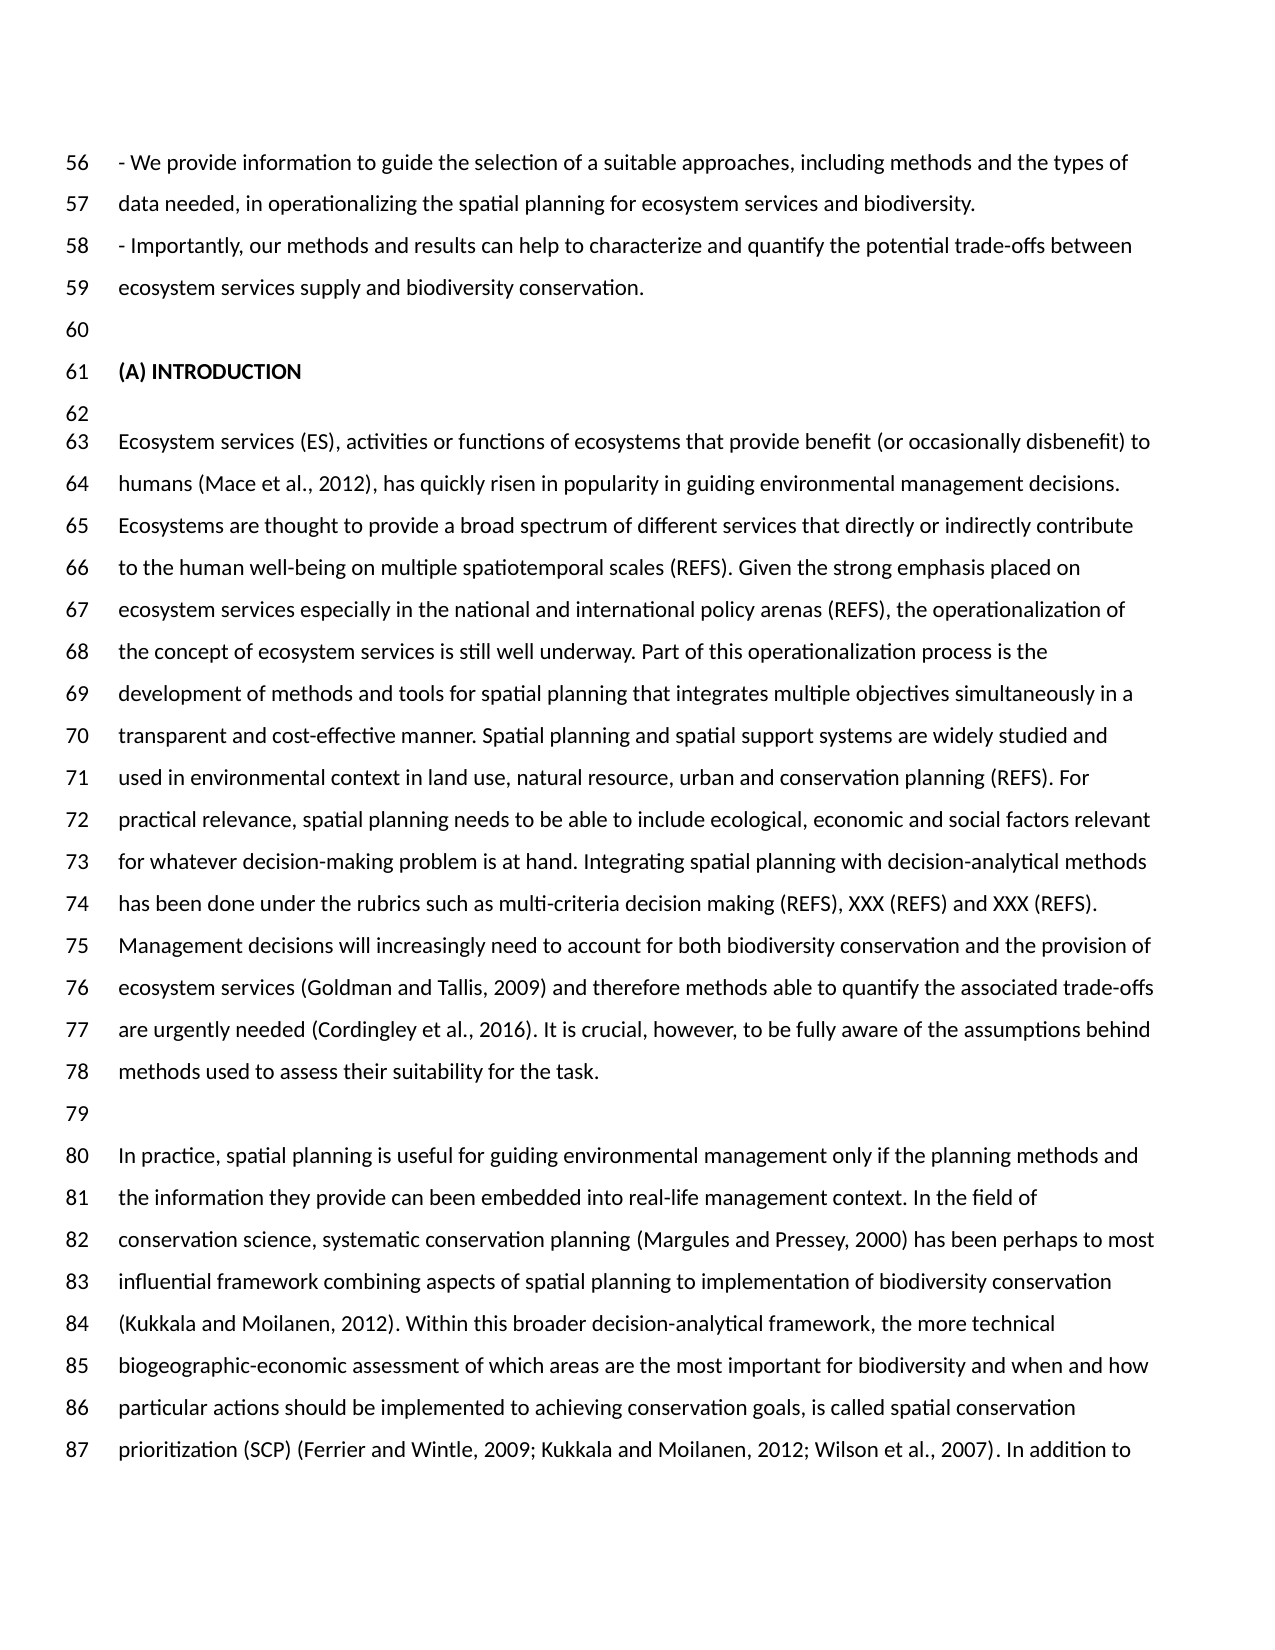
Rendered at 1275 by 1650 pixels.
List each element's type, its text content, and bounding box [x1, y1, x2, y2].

text In practice, spatial planning is useful for guiding environmental management only if the planning methods and the information they provide can been embedded into real-life management context. In the field of conservation science, systematic conservation planning (Margules and Pressey, 2000)⁠ has been perhaps to most influential framework combining aspects of spatial planning to implementation of biodiversity conservation (Kukkala and Moilanen, 2012)⁠. Within this broader decision-analytical framework, the more technical biogeographic-economic assessment of which areas are the most important for biodiversity and when and how particular actions should be implemented to achieving conservation goals, is called spatial conservation prioritization (SCP) (Ferrier and Wintle, 2009; Kukkala and Moilanen, 2012; Wilson et al., 2007)⁠. In addition to [118, 1141, 1157, 1463]
subtitle (A) INTRODUCTION [118, 357, 1157, 386]
text Ecosystem services (ES), activities or functions of ecosystems that provide benefit (or occasionally disbenefit) to humans (Mace et al., 2012)⁠, has quickly risen in popularity in guiding environmental management decisions. Ecosystems are thought to provide a broad spectrum of different services that directly or indirectly contribute to the human well-being on multiple spatiotemporal scales (REFS). Given the strong emphasis placed on ecosystem services especially in the national and international policy arenas (REFS), the operationalization of the concept of ecosystem services is still well underway. Part of this operationalization process is the development of methods and tools for spatial planning that integrates multiple objectives simultaneously in a transparent and cost-effective manner. Spatial planning and spatial support systems are widely studied and used in environmental context in land use, natural resource, urban and conservation planning (REFS). For practical relevance, spatial planning needs to be able to include ecological, economic and social factors relevant for whatever decision-making problem is at hand. Integrating spatial planning with decision-analytical methods has been done under the rubrics such as multi-criteria decision making (REFS), XXX (REFS) and XXX (REFS). Management decisions will increasingly need to account for both biodiversity conservation and the provision of ecosystem services (Goldman and Tallis, 2009)⁠ and therefore methods able to quantify the associated trade-offs are urgently needed (Cordingley et al., 2016)⁠. It is crucial, however, to be fully aware of the assumptions behind methods used to assess their suitability for the task. [118, 427, 1157, 1085]
text - We provide information to guide the selection of a suitable approaches, including methods and the types of data needed, in operationalizing the spatial planning for ecosystem services and biodiversity. [118, 148, 1157, 218]
text - Importantly, our methods and results can help to characterize and quantify the potential trade-offs between ecosystem services supply and biodiversity conservation. [118, 232, 1157, 302]
